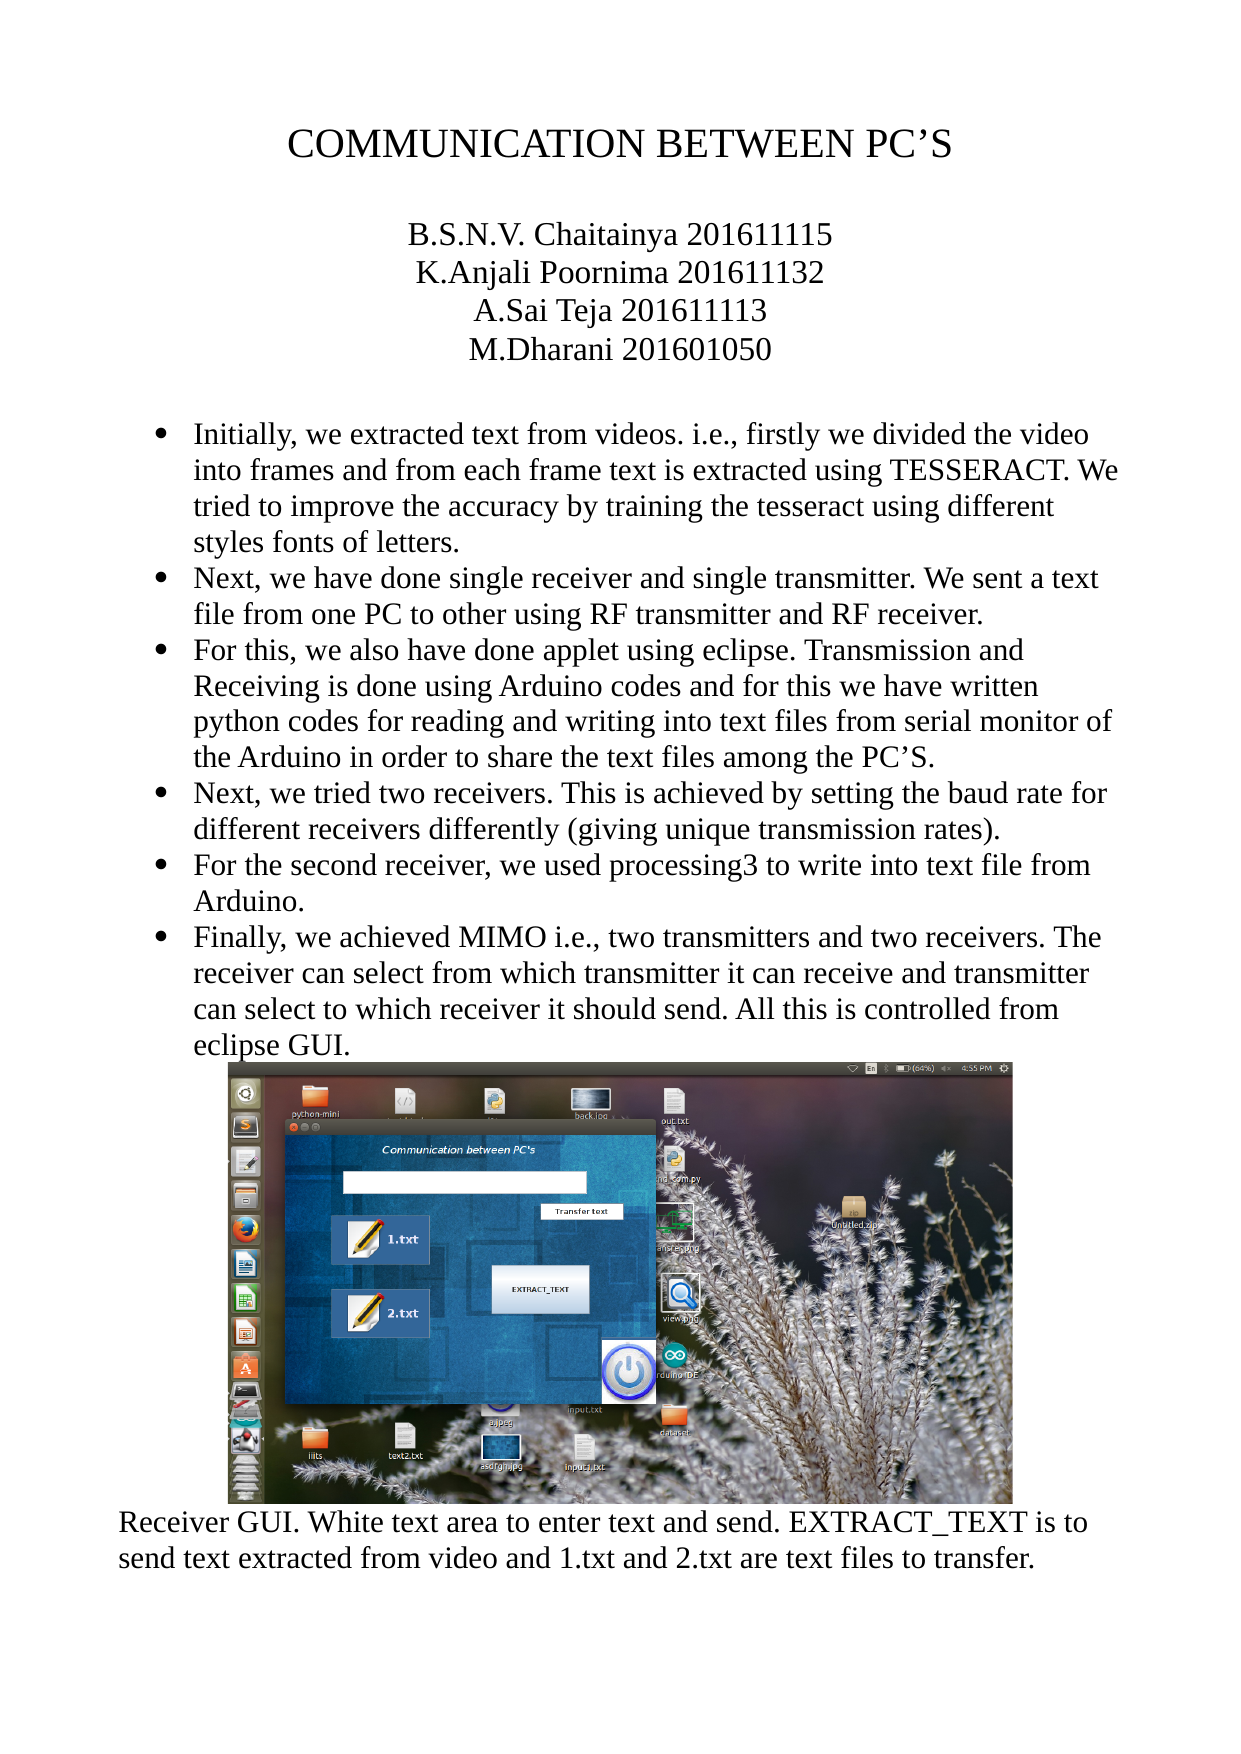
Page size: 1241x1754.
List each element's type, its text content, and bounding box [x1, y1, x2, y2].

list For the second receiver, we used processing3 to write into text file from Arduino. [156, 846, 1122, 918]
list Finally, we achieved MIMO i.e., two transmitters and two receivers. The receiver can select from which transmitter it can receive and transmitter can select to which receiver it should send. All this is controlled from eclipse GUI. [156, 918, 1122, 1062]
text A.Sai Teja 201611113 [118, 291, 1122, 329]
list For this, we also have done applet using eclipse. Transmission and Receiving is done using Arduino codes and for this we have written python codes for reading and writing into text files from serial monitor of the Arduino in order to share the text files among the PC’S. [156, 631, 1122, 774]
text K.Anjali Poornima 201611132 [118, 252, 1122, 291]
list Next, we have done single receiver and single transmitter. We sent a text file from one PC to other using RF transmitter and RF receiver. [156, 559, 1122, 631]
text COMMUNICATION BETWEEN PC’S [118, 118, 1122, 166]
text M.Dharani 201601050 [118, 329, 1122, 367]
list Next, we tried two receivers. This is achieved by setting the baud rate for different receivers differently (giving unique transmission rates). [156, 774, 1122, 846]
text Receiver GUI. White text area to enter text and send. EXTRACT_TEXT is to send text extracted from video and 1.txt and 2.txt are text files to transfer. [118, 1062, 1122, 1575]
list Initially, we extracted text from videos. i.e., firstly we divided the video into frames and from each frame text is extracted using TESSERACT. We tried to improve the accuracy by training the tesseract using different styles fonts of letters. [156, 415, 1122, 559]
text B.S.N.V. Chaitainya 201611115 [118, 214, 1122, 252]
